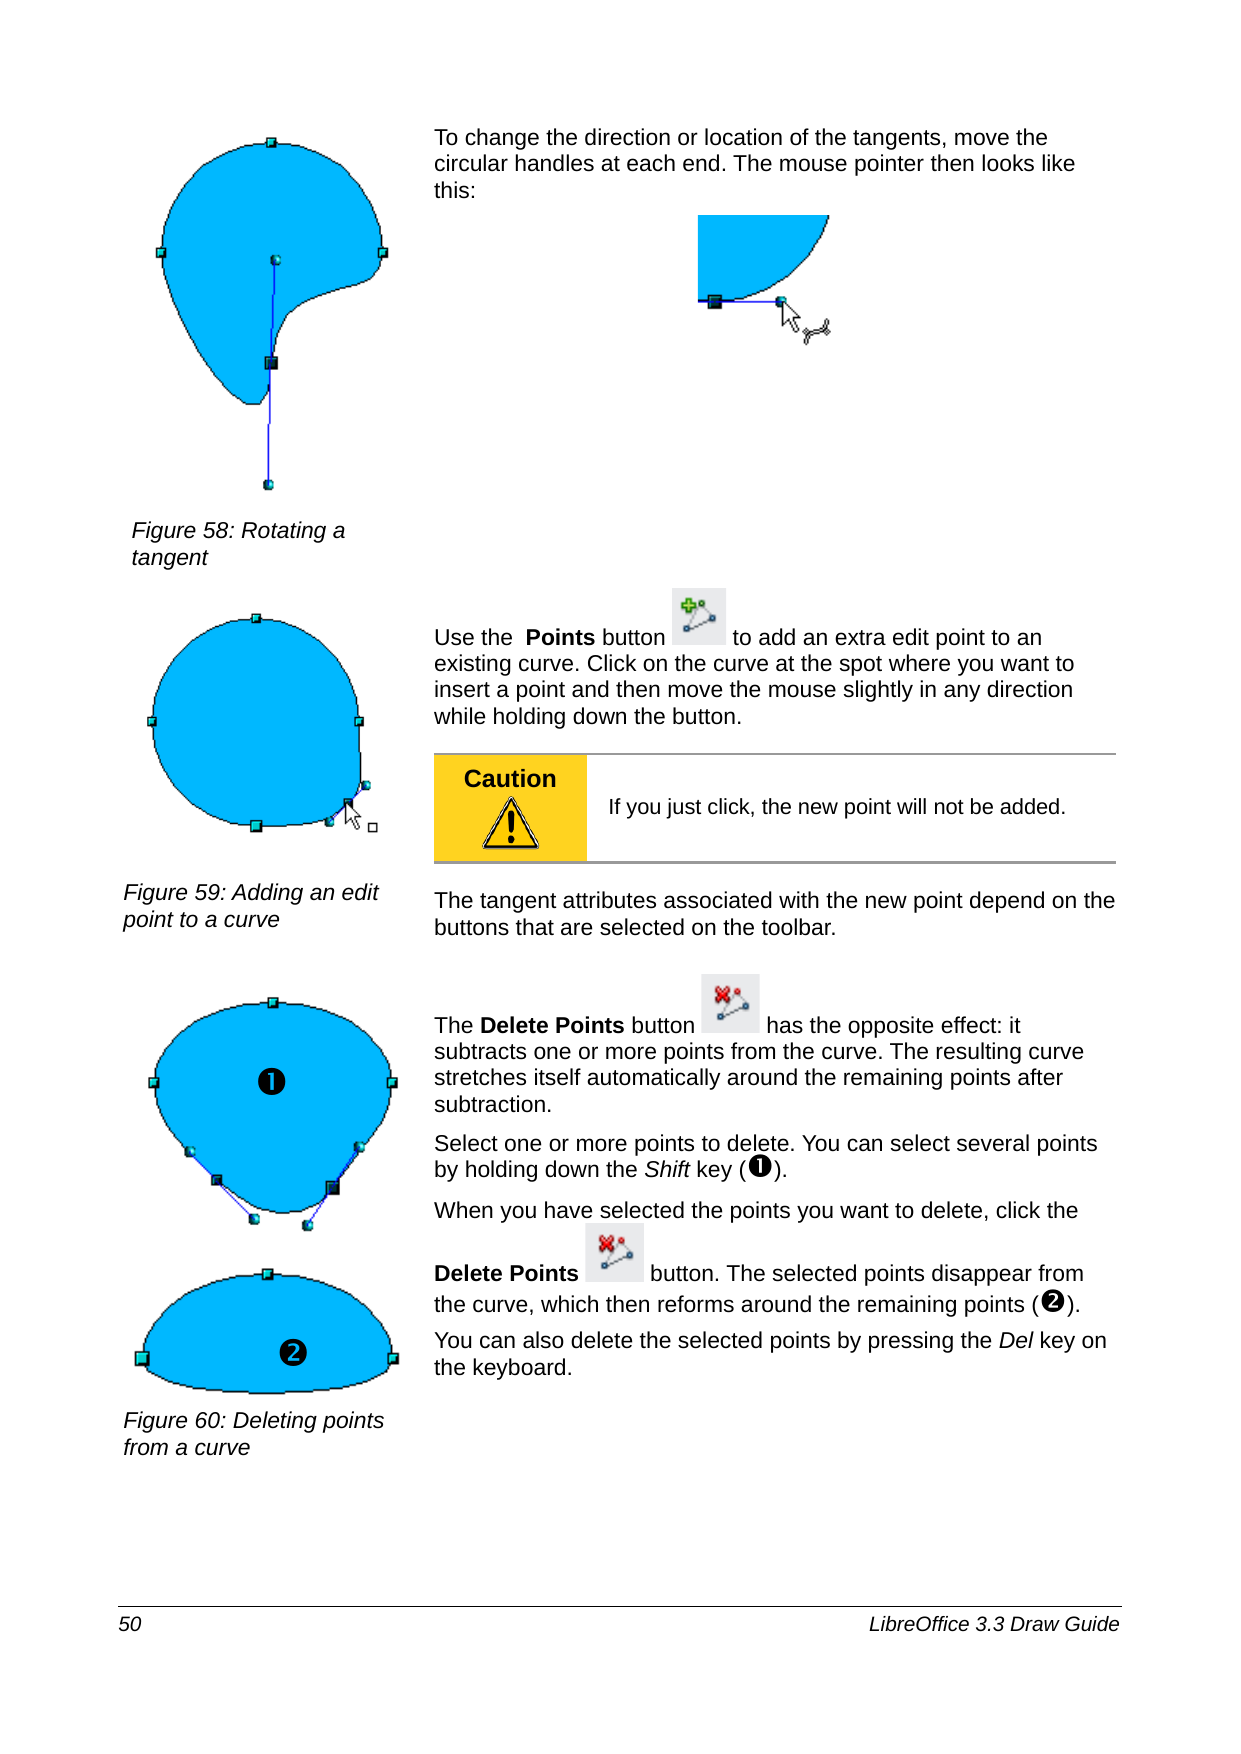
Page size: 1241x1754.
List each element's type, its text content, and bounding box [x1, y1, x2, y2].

table_header [117, 969, 428, 1252]
table_cell [117, 1252, 428, 1511]
picture [140, 123, 405, 505]
picture [697, 215, 853, 372]
table_cell [117, 583, 428, 969]
table_cell Use the Points button to add an extra edit point to an existing curve. Click on the curve at the spot where you want to insert a point and then move the mouse slightly in any direction while holding down the button. The tangent attributes associated with the new point depend on the buttons that are selected on the toolbar. [428, 583, 1122, 969]
picture [122, 974, 420, 1247]
table_header Caution [434, 755, 587, 861]
picture [701, 974, 760, 1033]
picture [123, 588, 402, 880]
picture [672, 588, 727, 645]
picture [128, 1258, 401, 1408]
table_header If you just click, the new point will not be added. [587, 755, 1116, 861]
picture [585, 1223, 644, 1282]
table_cell [117, 118, 428, 583]
picture [478, 792, 543, 853]
table_cell To change the direction or location of the tangents, move the circular handles at each end. The mouse pointer then looks like this: [428, 118, 1122, 583]
table_cell The Delete Points button has the opposite effect: it subtracts one or more points from the curve. The resulting curve stretches itself automatically around the remaining points after subtraction. Select one or more points to delete. You can select several points by holding down the Shift key (➊). When you have selected the points you want to delete, click the Delete Points button. The selected points disappear from the curve, which then reforms around the remaining points (➋). You can also delete the selected points by pressing the Del key on the keyboard. [428, 969, 1122, 1511]
